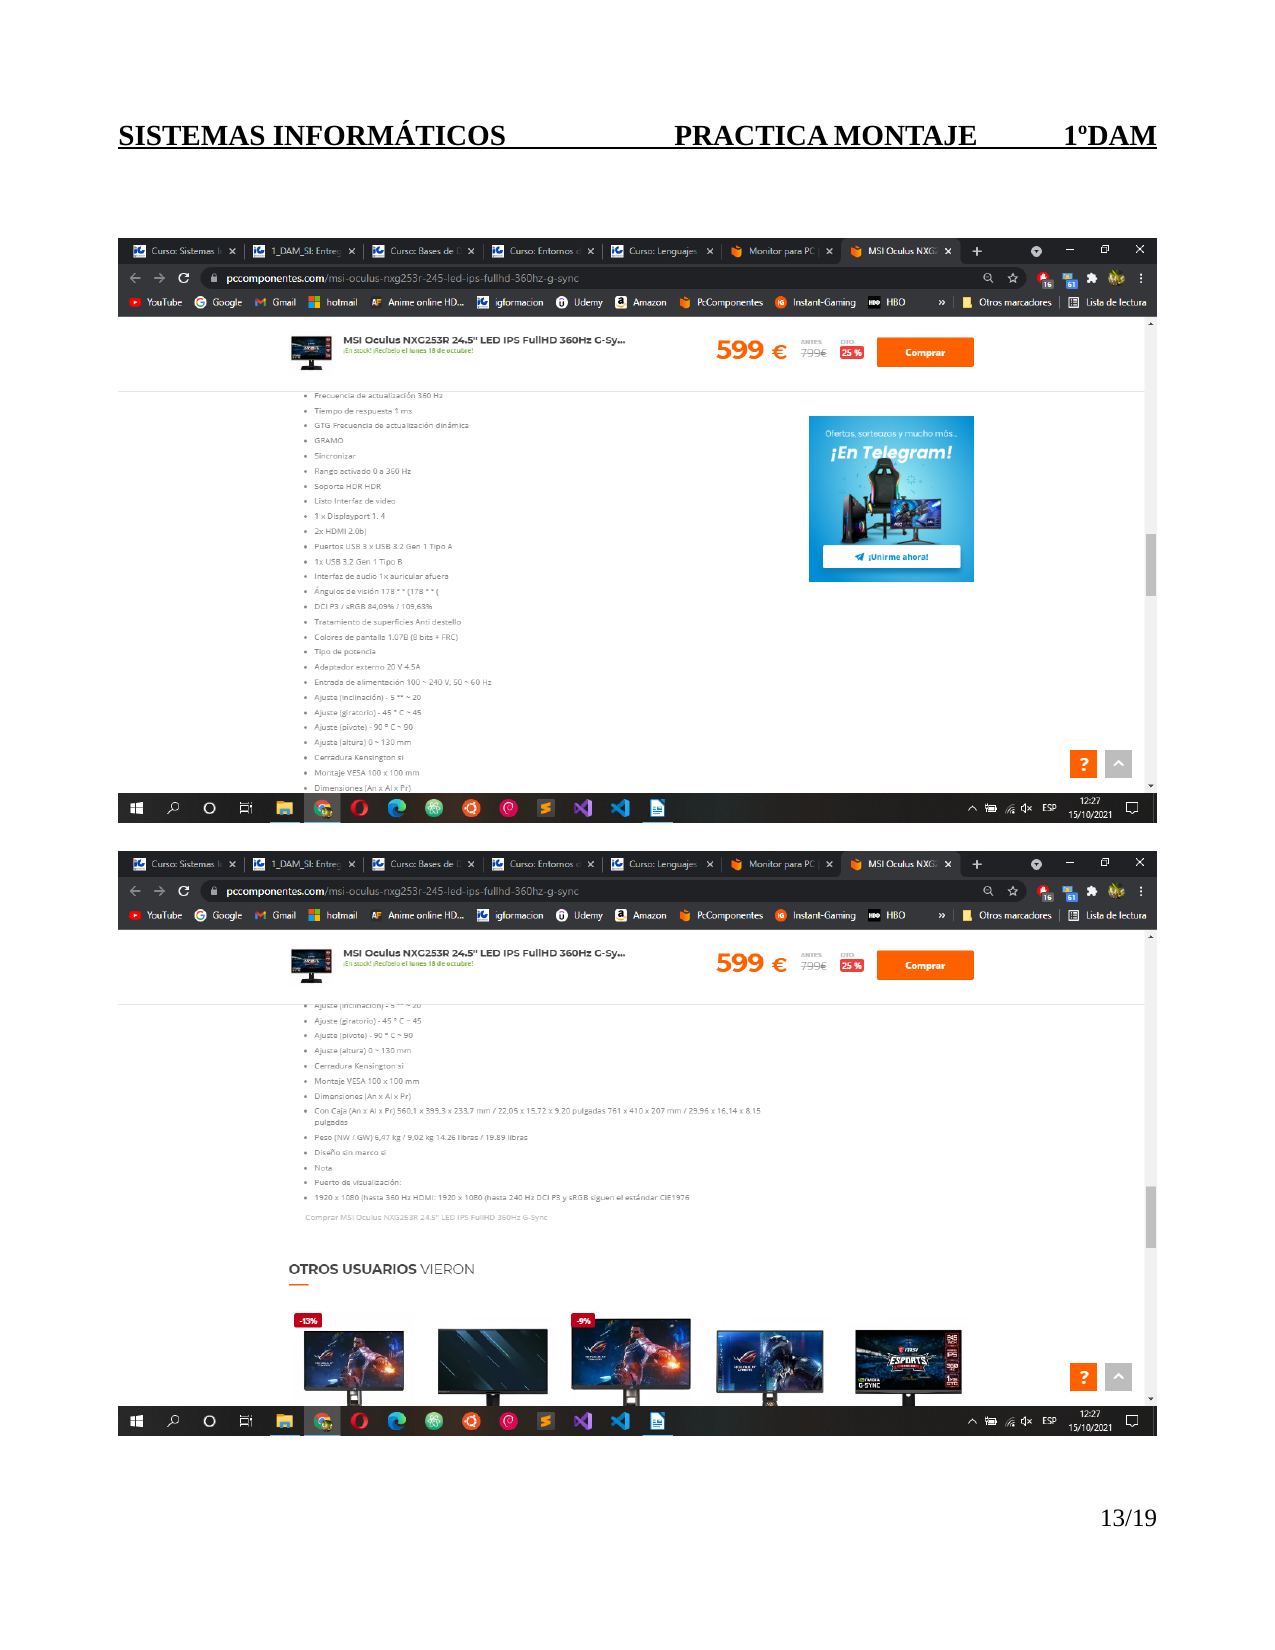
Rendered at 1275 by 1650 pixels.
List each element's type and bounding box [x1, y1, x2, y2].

picture [118, 851, 1157, 1436]
picture [118, 238, 1157, 823]
